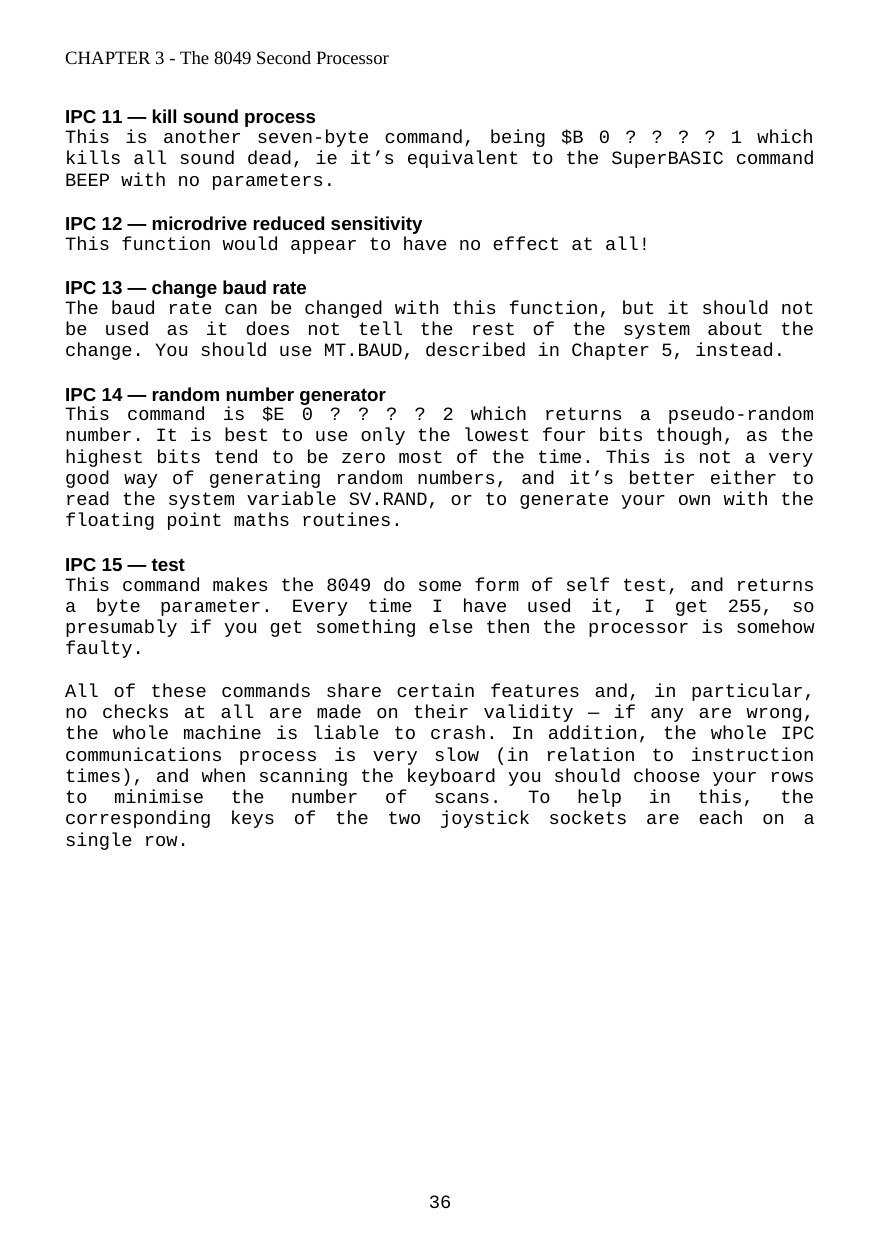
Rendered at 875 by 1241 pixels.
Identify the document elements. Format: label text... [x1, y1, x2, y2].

text This is another seven-byte command, being $B 0 ? ? ? ? 1 which kills all sound dead, ie it’s equivalent to the SuperBASIC command BEEP with no parameters. [65, 128, 815, 192]
text This command is $E 0 ? ? ? ? 2 which returns a pseudo-random number. It is best to use only the lowest four bits though, as the highest bits tend to be zero most of the time. This is not a very good way of generating random numbers, and it’s better either to read the system variable SV.RAND, or to generate your own with the floating point maths routines. [65, 405, 815, 532]
text This command makes the 8049 do some form of self test, and returns a byte parameter. Every time I have used it, I get 255, so presumably if you get something else then the processor is somehow faulty. [65, 575, 815, 660]
text This function would appear to have no effect at all! [65, 234, 815, 256]
subtitle IPC 15 — test [65, 554, 815, 575]
subtitle IPC 13 — change baud rate [65, 277, 815, 298]
subtitle IPC 12 — microdrive reduced sensitivity [65, 213, 815, 234]
text The baud rate can be changed with this function, but it should not be used as it does not tell the rest of the system about the change. You should use MT.BAUD, described in Chapter 5, instead. [65, 298, 815, 362]
subtitle IPC 11 — kill sound process [65, 106, 815, 128]
text All of these commands share certain features and, in particular, no checks at all are made on their validity — if any are wrong, the whole machine is liable to crash. In addition, the whole IPC communications process is very slow (in relation to instruction times), and when scanning the keyboard you should choose your rows to minimise the number of scans. To help in this, the corresponding keys of the two joystick sockets are each on a single row. [65, 682, 815, 852]
subtitle IPC 14 — random number generator [65, 383, 815, 405]
